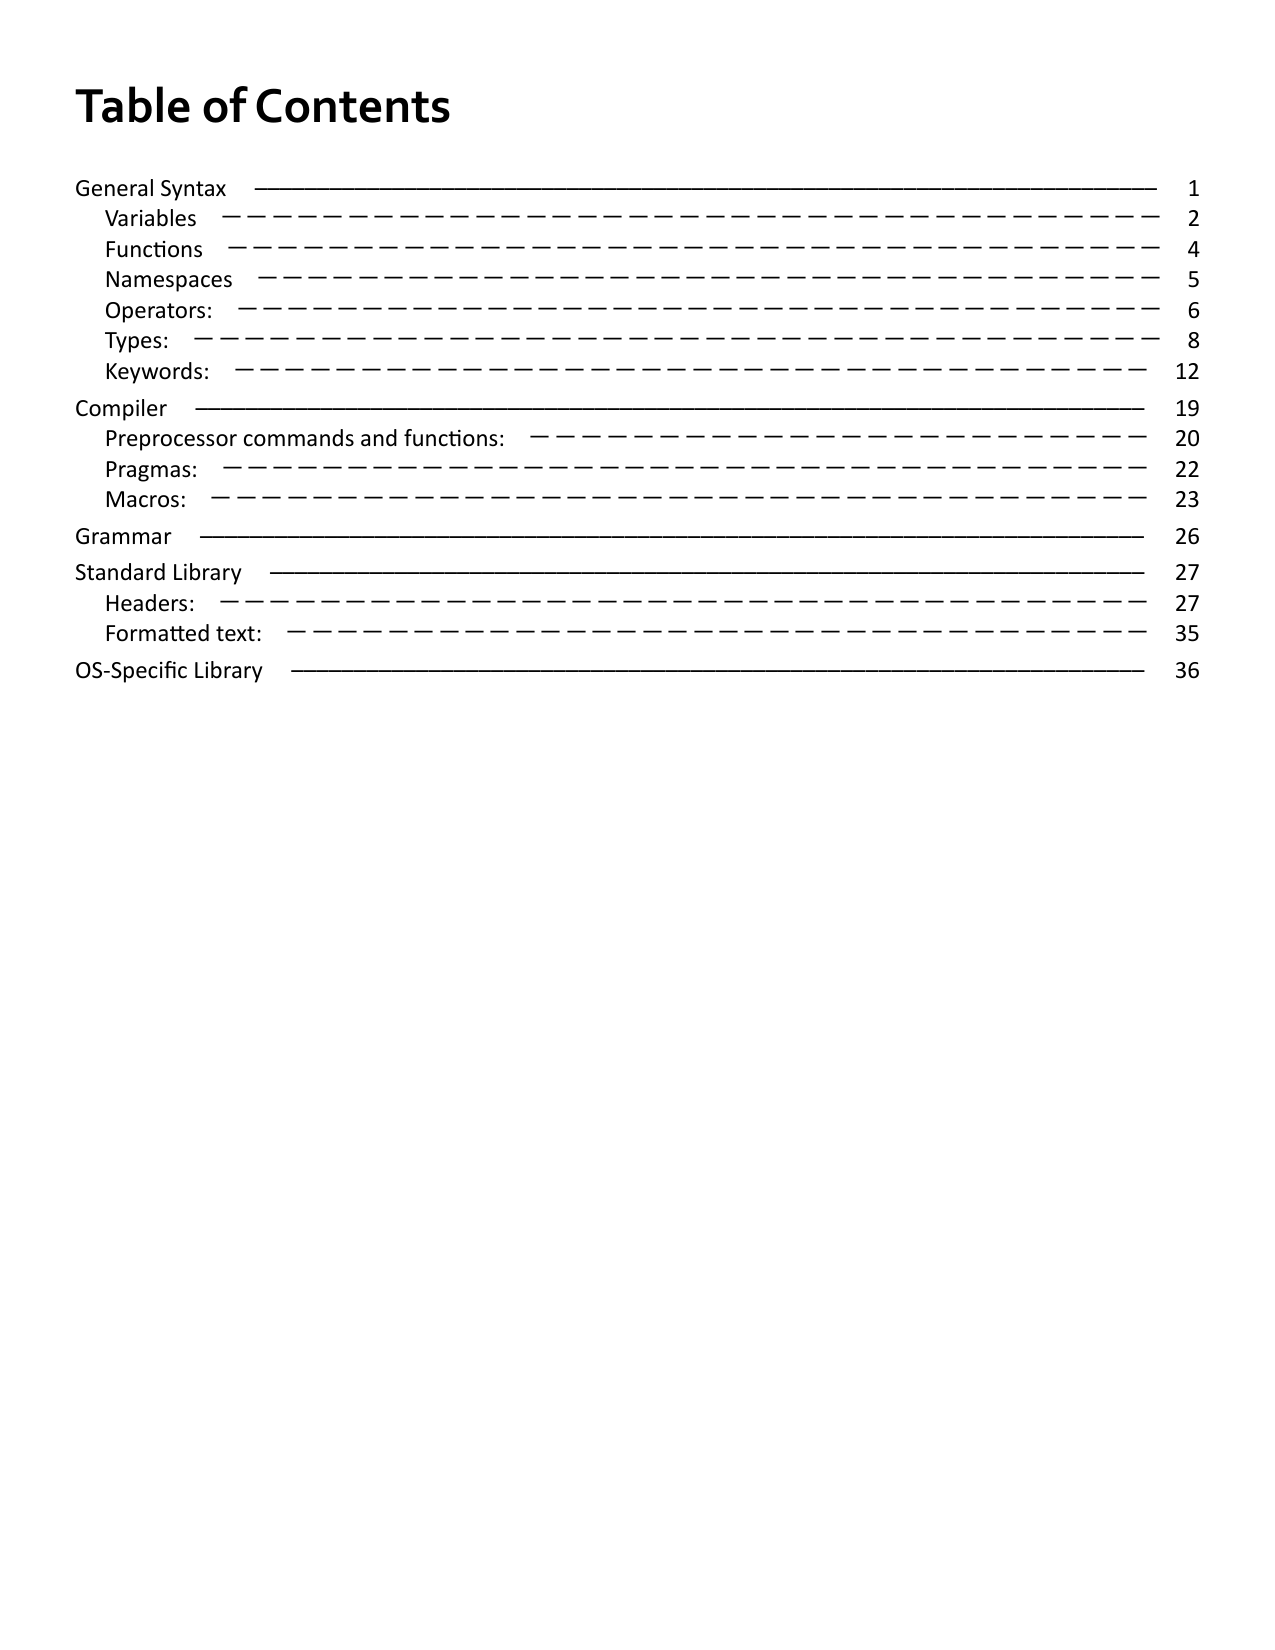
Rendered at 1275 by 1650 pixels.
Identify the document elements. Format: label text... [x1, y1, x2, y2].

text Formatted text: 35 [104, 617, 1200, 648]
text Standard Library 27 [75, 556, 1200, 587]
text Grammar 26 [75, 520, 1200, 550]
text Headers: 27 [104, 587, 1200, 617]
text Keywords: 12 [104, 355, 1200, 386]
text Table of Contents [75, 75, 1200, 135]
text Variables 2 [104, 202, 1200, 233]
text Types: 8 [104, 324, 1200, 355]
text Compiler 19 [75, 392, 1200, 422]
text Namespaces 5 [104, 263, 1200, 294]
text General Syntax 1 [75, 172, 1200, 202]
text Operators: 6 [104, 294, 1200, 324]
text Pragmas: 22 [104, 453, 1200, 483]
text Macros: 23 [104, 483, 1200, 514]
text OS-Specific Library 36 [75, 654, 1200, 684]
text Preprocessor commands and functions: 20 [104, 422, 1200, 453]
text Functions 4 [104, 233, 1200, 263]
